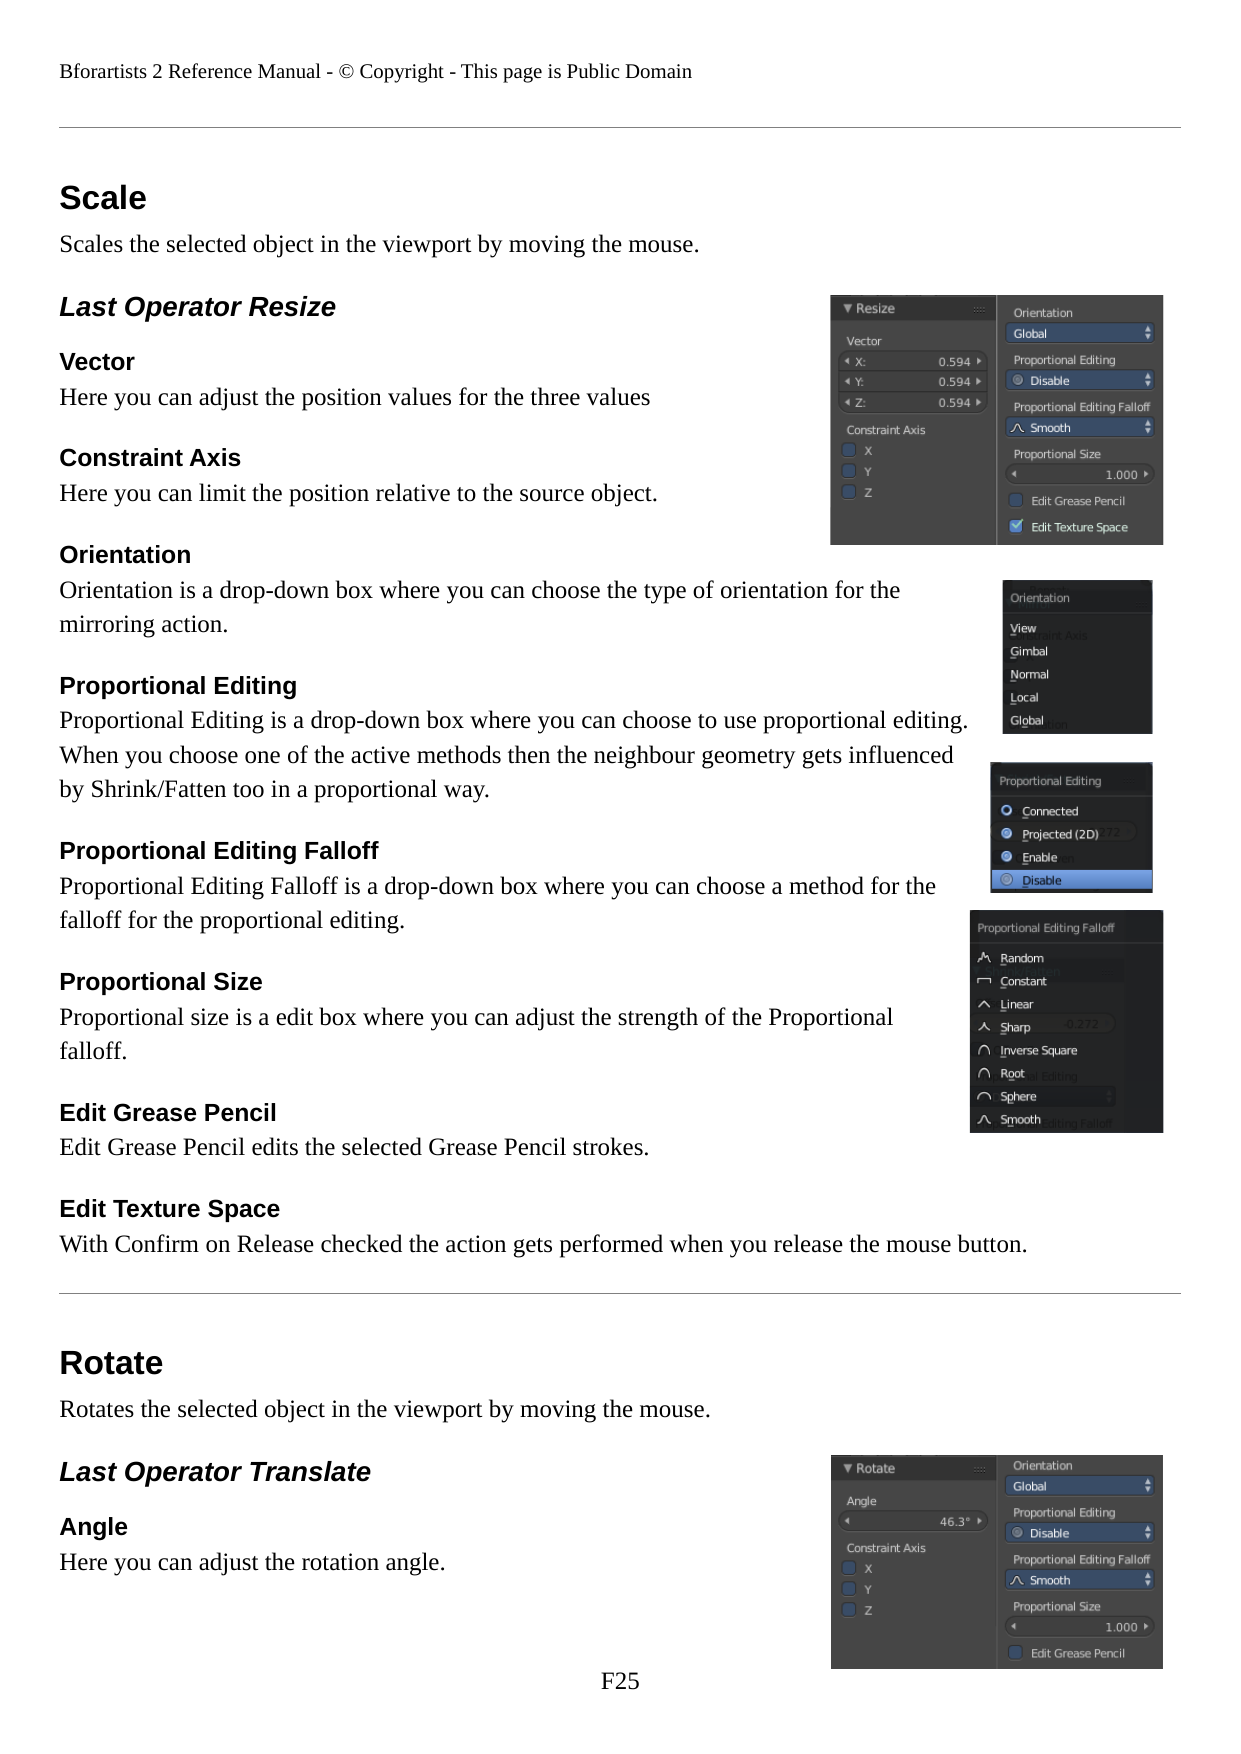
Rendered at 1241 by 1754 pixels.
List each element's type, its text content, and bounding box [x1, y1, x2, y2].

subtitle Last Operator Resize [59, 290, 1181, 322]
text Orientation is a drop-down box where you can choose the type of orientation for the mirroring action. [59, 575, 1181, 638]
subtitle Constraint Axis [59, 443, 830, 472]
subtitle Proportional Size [59, 967, 969, 995]
subtitle [1153, 836, 1181, 864]
subtitle Vector [59, 347, 830, 376]
text Rotates the selected object in the viewport by moving the mouse. [59, 1394, 1181, 1423]
subtitle [1164, 1098, 1181, 1126]
subtitle Last Operator Translate [59, 1456, 831, 1487]
text Here you can limit the position relative to the source object. [59, 478, 830, 507]
picture [990, 762, 1153, 893]
text Proportional Editing is a drop-down box where you can choose to use proportional editing. When you choose one of the active methods then the neighbour geometry gets influenced by Shrink/Fatten too in a proportional way. [59, 706, 1181, 803]
subtitle Scale [59, 178, 1181, 216]
text Proportional Editing Falloff is a drop-down box where you can choose a method for the falloff for the proportional editing. [59, 871, 1181, 934]
subtitle [1164, 1456, 1181, 1487]
picture [831, 1455, 1164, 1669]
text Proportional size is a edit box where you can adjust the strength of the Proportional falloff. [59, 1002, 969, 1065]
text With Confirm on Release checked the action gets performed when you release the mouse button. [59, 1229, 1181, 1258]
subtitle [1153, 671, 1181, 699]
subtitle Edit Grease Pencil [59, 1098, 969, 1126]
subtitle [1164, 1512, 1181, 1541]
text Edit Grease Pencil edits the selected Grease Pencil strokes. [59, 1132, 1181, 1161]
text Scales the selected object in the viewport by moving the mouse. [59, 229, 1181, 257]
subtitle [1164, 967, 1181, 995]
subtitle Edit Texture Space [59, 1194, 1181, 1223]
subtitle [1164, 347, 1181, 376]
picture [1002, 580, 1153, 734]
subtitle Proportional Editing Falloff [59, 836, 990, 864]
subtitle [1164, 443, 1181, 472]
subtitle Angle [59, 1512, 831, 1541]
subtitle Rotate [59, 1343, 1181, 1382]
text Here you can adjust the rotation angle. [59, 1547, 831, 1576]
subtitle Orientation [59, 540, 1181, 568]
subtitle Proportional Editing [59, 671, 1002, 699]
text Here you can adjust the position values for the three values [59, 382, 830, 411]
picture [969, 910, 1164, 1133]
picture [830, 295, 1164, 545]
